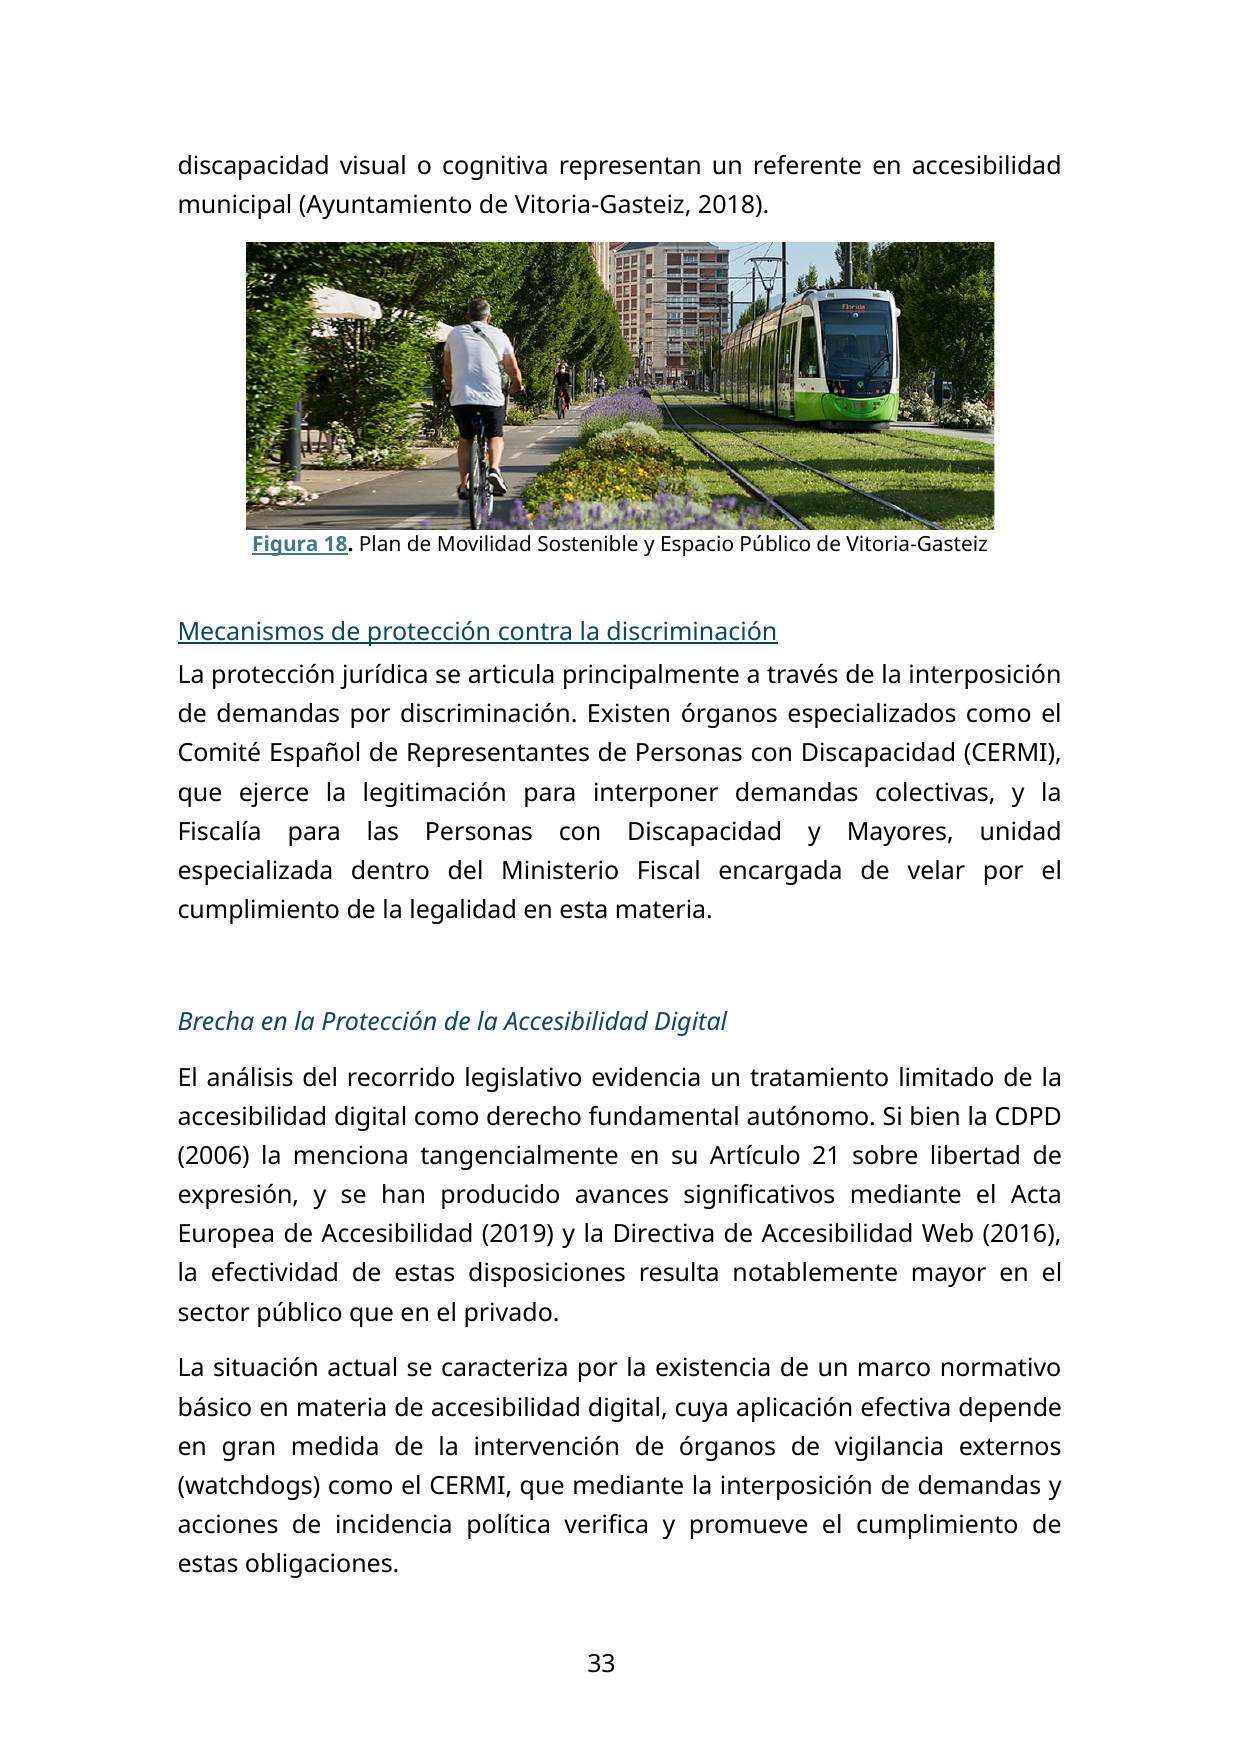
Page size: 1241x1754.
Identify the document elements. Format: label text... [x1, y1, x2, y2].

subtitle Mecanismos de protección contra la discriminación [177, 613, 1063, 647]
text La situación actual se caracteriza por la existencia de un marco normativo básico en materia de accesibilidad digital, cuya aplicación efectiva depende en gran medida de la intervención de órganos de vigilancia externos (watchdogs) como el CERMI, que mediante la interposición de demandas y acciones de incidencia política verifica y promueve el cumplimiento de estas obligaciones. [177, 1350, 1063, 1580]
table_cell Figura 18. Plan de Movilidad Sostenible y Espacio Público de Vitoria-Gasteiz [178, 529, 1062, 558]
text discapacidad visual o cognitiva representan un referente en accesibilidad municipal (Ayuntamiento de Vitoria-Gasteiz, 2018). [177, 148, 1063, 221]
text La protección jurídica se articula principalmente a través de la interposición de demandas por discriminación. Existen órganos especializados como el Comité Español de Representantes de Personas con Discapacidad (CERMI), que ejerce la legitimación para interponer demandas colectivas, y la Fiscalía para las Personas con Discapacidad y Mayores, unidad especializada dentro del Ministerio Fiscal encargada de velar por el cumplimiento de la legalidad en esta materia. [177, 657, 1063, 926]
text Brecha en la Protección de la Accesibilidad Digital [177, 1003, 1063, 1037]
picture [246, 242, 995, 530]
table_header [178, 243, 246, 529]
text El análisis del recorrido legislativo evidencia un tratamiento limitado de la accesibilidad digital como derecho fundamental autónomo. Si bien la CDPD (2006) la menciona tangencialmente en su Artículo 21 sobre libertad de expresión, y se han producido avances significativos mediante el Acta Europea de Accesibilidad (2019) y la Directiva de Accesibilidad Web (2016), la efectividad de estas disposiciones resulta notablemente mayor en el sector público que en el privado. [177, 1059, 1063, 1328]
table_header [995, 243, 1062, 529]
